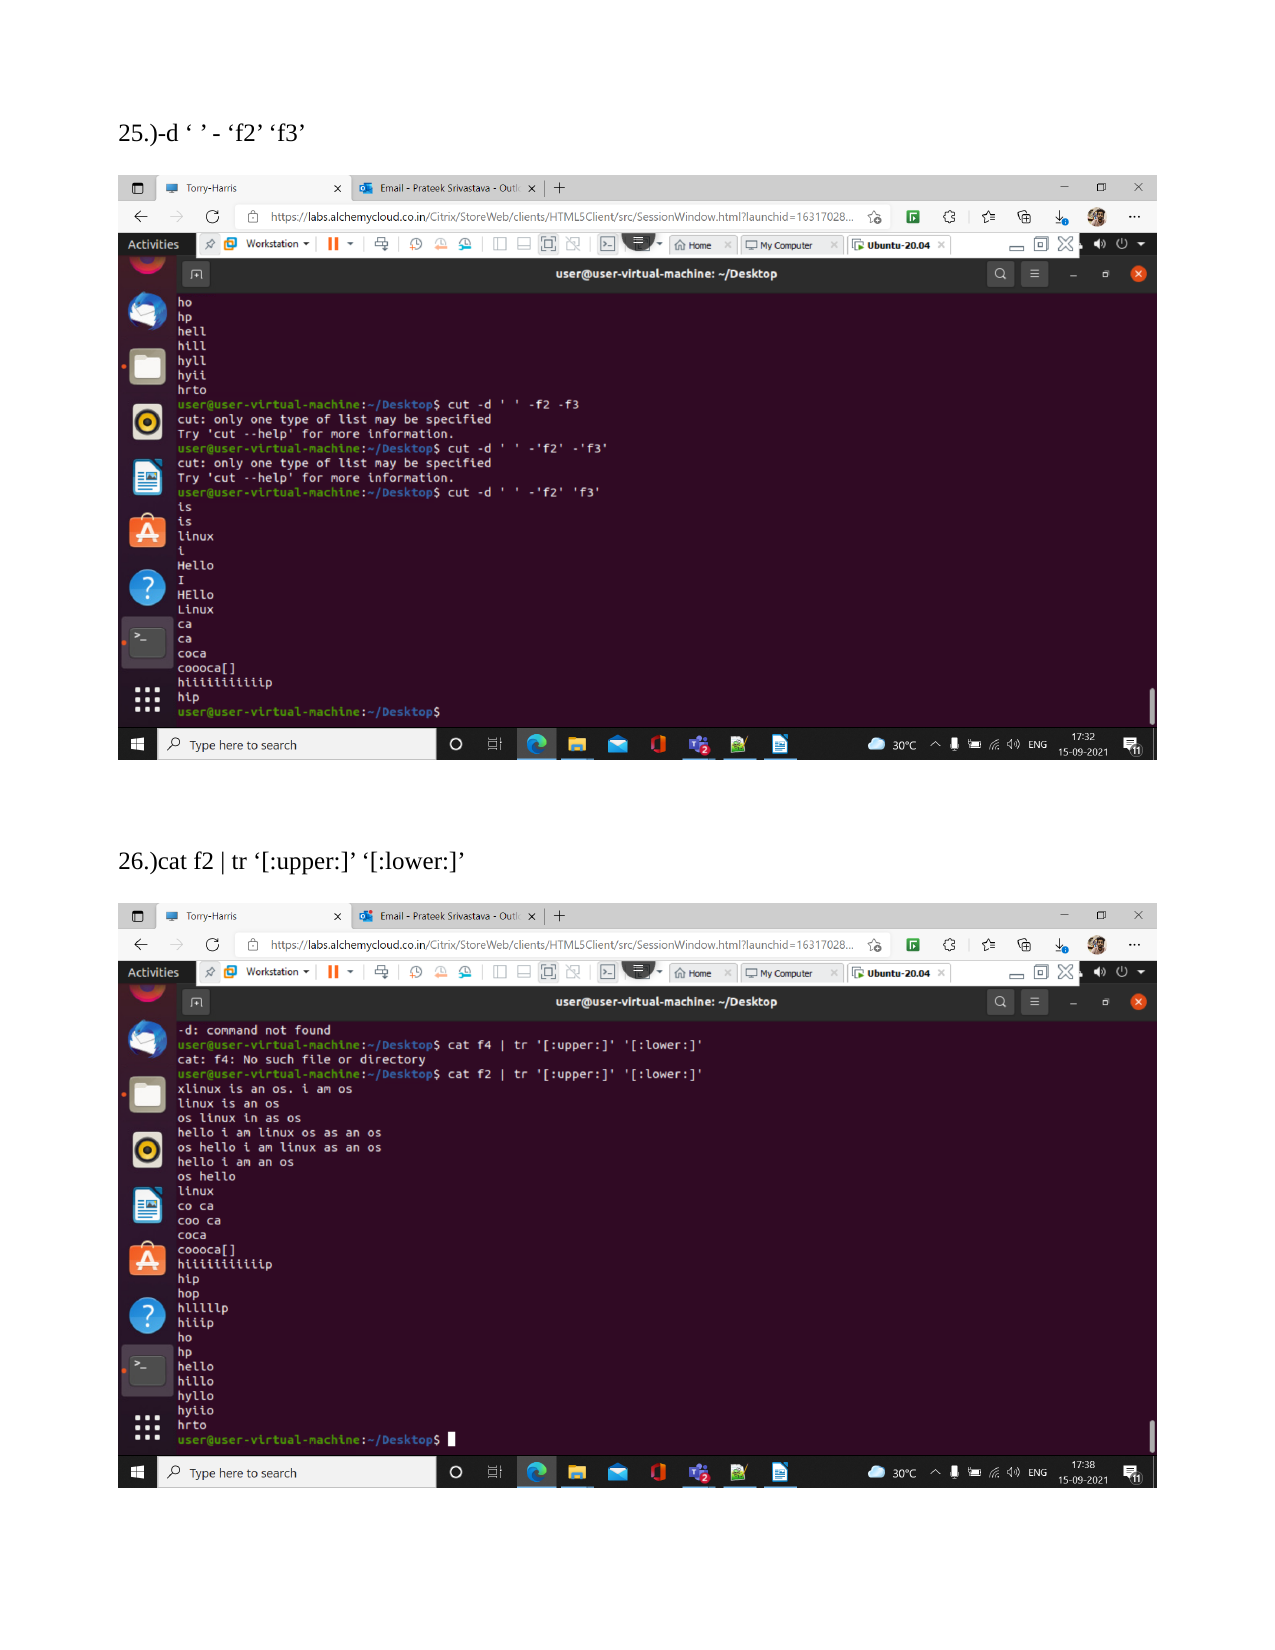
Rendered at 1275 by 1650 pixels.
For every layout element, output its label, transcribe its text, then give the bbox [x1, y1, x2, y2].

text 26.)cat f2 | tr ‘[:upper:]’ ‘[:lower:]’ [118, 846, 1157, 875]
text 25.)-d ‘ ’ - ‘f2’ ‘f3’ [118, 118, 1157, 147]
picture [118, 903, 1157, 1488]
picture [118, 175, 1157, 760]
